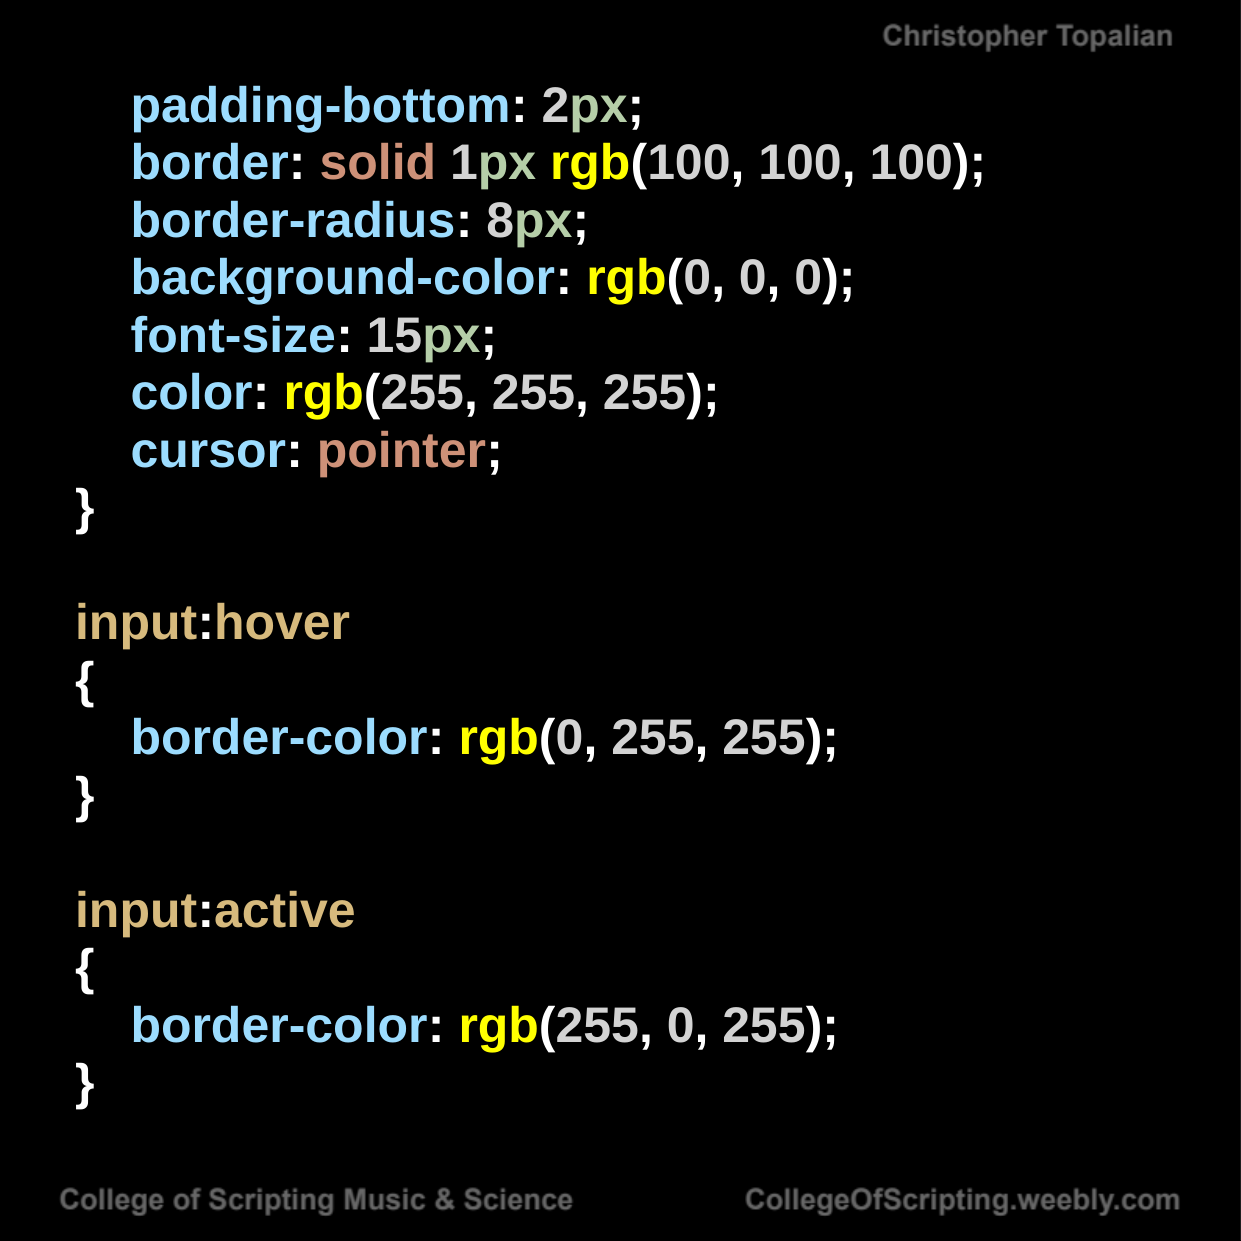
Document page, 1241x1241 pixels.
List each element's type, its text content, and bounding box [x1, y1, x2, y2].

text input:hover [75, 592, 1166, 650]
text } [75, 765, 1166, 822]
text } [75, 1052, 1166, 1110]
text cursor: pointer; [75, 420, 1166, 477]
text border-color: rgb(255, 0, 255); [75, 995, 1166, 1052]
text input:active [75, 880, 1166, 937]
text } [75, 477, 1166, 535]
text { [75, 650, 1166, 707]
text font-size: 15px; [75, 305, 1166, 362]
text { [75, 937, 1166, 995]
text border: solid 1px rgb(100, 100, 100); [75, 132, 1166, 190]
text border-radius: 8px; [75, 190, 1166, 247]
text border-color: rgb(0, 255, 255); [75, 707, 1166, 765]
text color: rgb(255, 255, 255); [75, 362, 1166, 420]
text padding-bottom: 2px; [75, 75, 1166, 132]
text background-color: rgb(0, 0, 0); [75, 247, 1166, 305]
